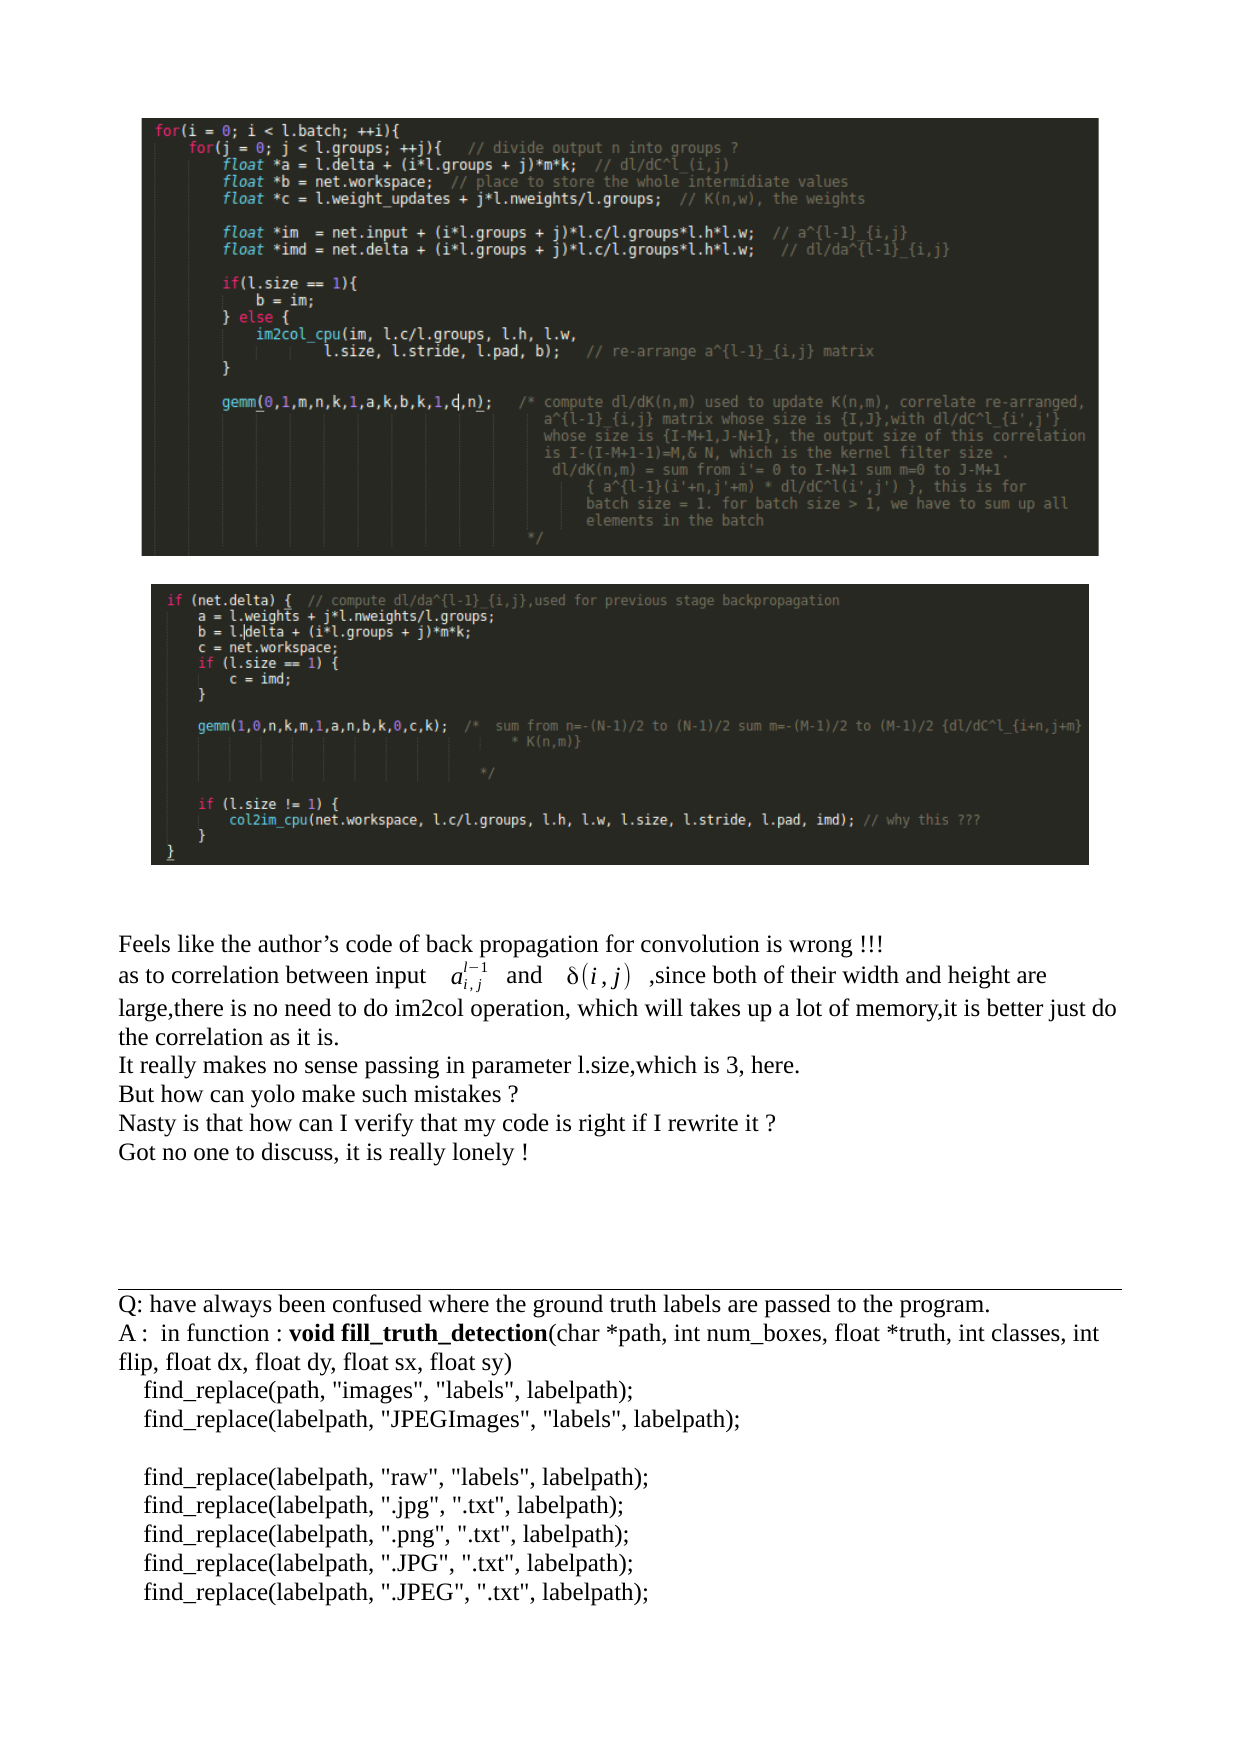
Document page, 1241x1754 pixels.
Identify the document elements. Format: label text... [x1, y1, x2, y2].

text find_replace(labelpath, "raw", "labels", labelpath); [118, 1462, 1122, 1490]
text Nasty is that how can I verify that my code is right if I rewrite it ? [118, 1108, 1122, 1137]
text But how can yolo make such mistakes ? [118, 1079, 1122, 1108]
picture [151, 584, 1089, 865]
text find_replace(labelpath, ".JPEG", ".txt", labelpath); [118, 1577, 1122, 1605]
text find_replace(labelpath, ".png", ".txt", labelpath); [118, 1519, 1122, 1548]
picture [141, 118, 1099, 556]
text find_replace(labelpath, "JPEGImages", "labels", labelpath); [118, 1404, 1122, 1433]
text A : in function : void fill_truth_detection(char *path, int num_boxes, float *truth, int classes, int flip, float dx, float dy, float sx, float sy) [118, 1318, 1122, 1375]
text Feels like the author’s code of back propagation for convolution is wrong !!! [118, 929, 1122, 958]
text find_replace(path, "images", "labels", labelpath); [118, 1375, 1122, 1404]
text Q: have always been confused where the ground truth labels are passed to the program. [118, 1290, 1122, 1318]
text It really makes no sense passing in parameter l.size,which is 3, here. [118, 1050, 1122, 1079]
text as to correlation between input and ,since both of their width and height are large,there is no need to do im2col operation, which will takes up a lot of memory,it is better just do the correlation as it is. [118, 958, 1122, 1050]
text find_replace(labelpath, ".JPG", ".txt", labelpath); [118, 1548, 1122, 1577]
text Got no one to discuss, it is really lonely ! [118, 1137, 1122, 1165]
text find_replace(labelpath, ".jpg", ".txt", labelpath); [118, 1490, 1122, 1519]
